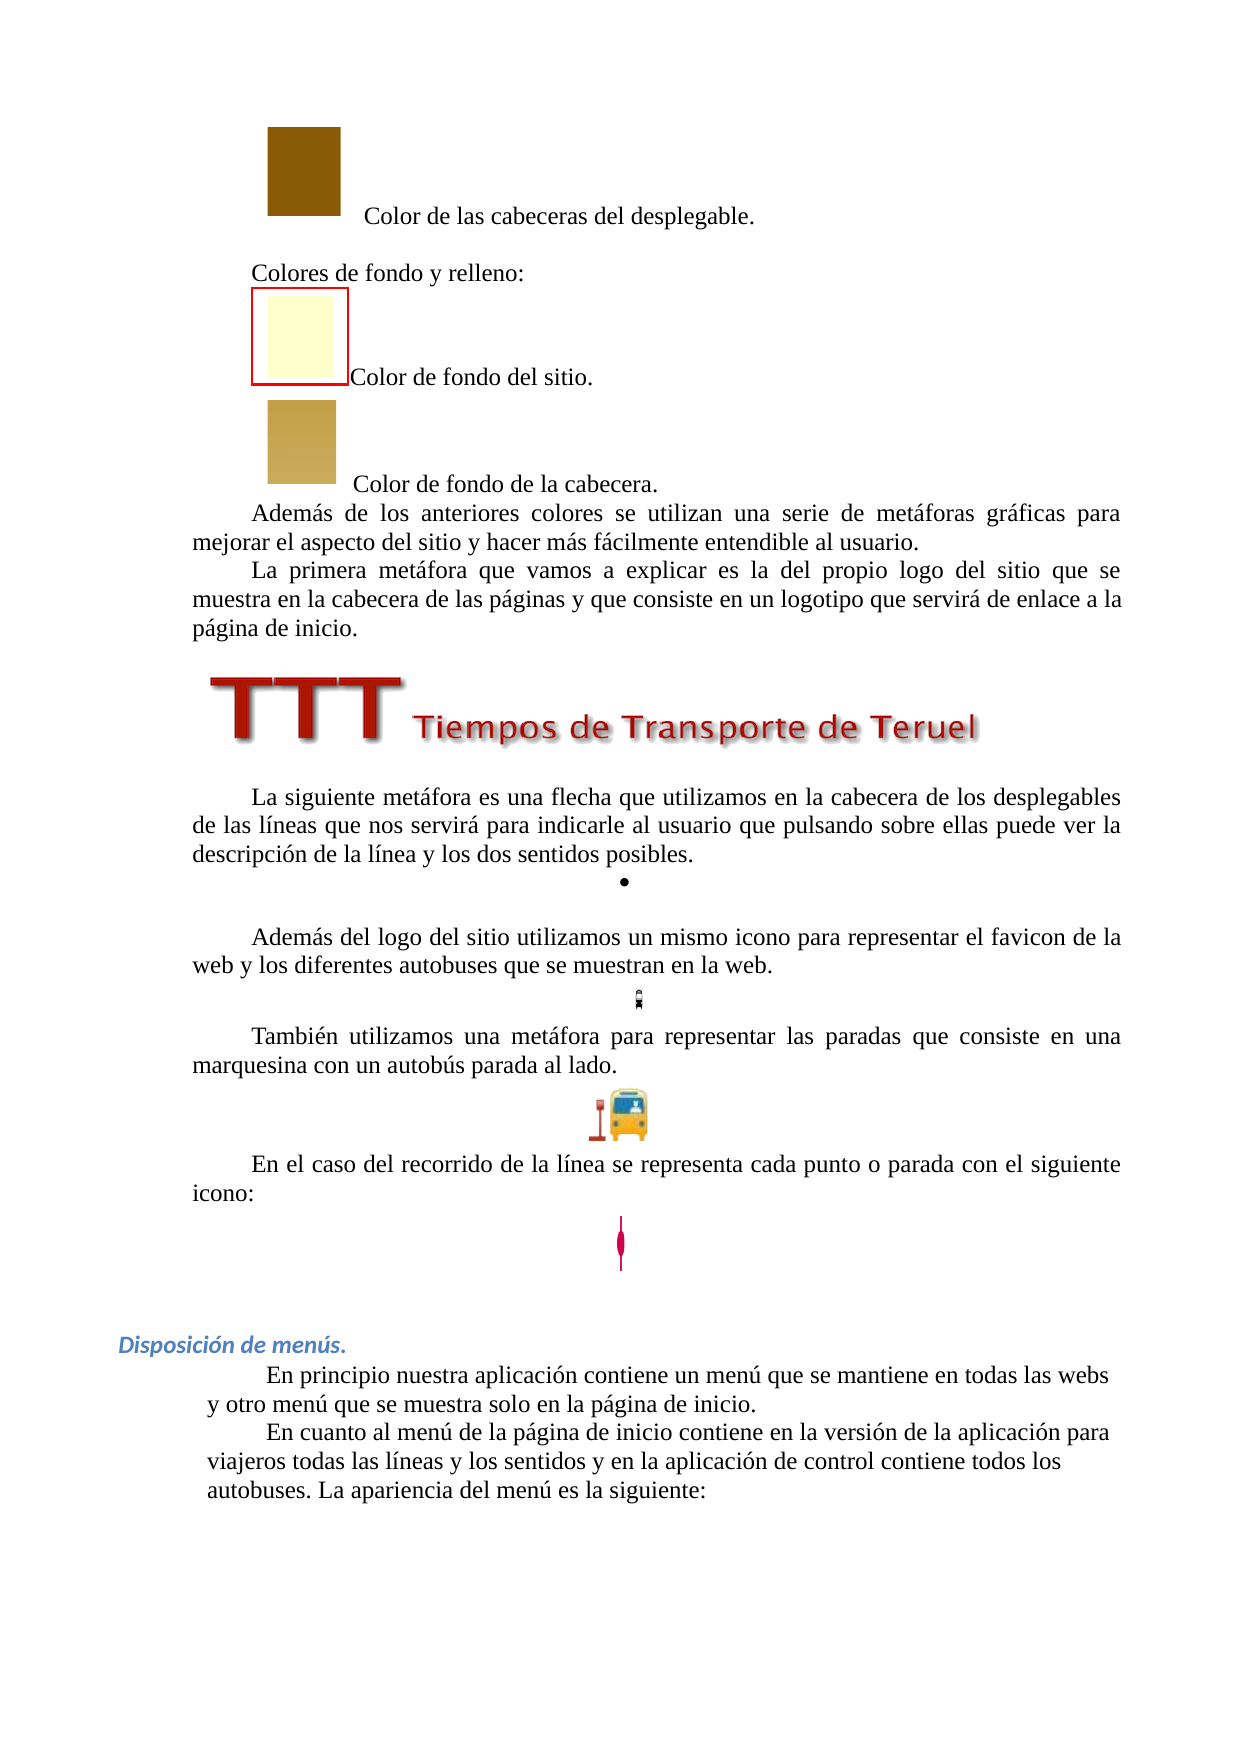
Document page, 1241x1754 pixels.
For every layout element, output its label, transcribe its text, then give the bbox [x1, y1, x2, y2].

picture [588, 1087, 652, 1141]
text Color de las cabeceras del desplegable. [192, 118, 1122, 230]
picture [267, 296, 333, 377]
picture [634, 988, 644, 1012]
text Color de fondo del sitio. [192, 287, 1122, 391]
text En cuanto al menú de la página de inicio contiene en la versión de la aplicación para viajeros todas las líneas y los sentidos y en la aplicación de control contiene todos los autobuses. La apariencia del menú es la siguiente: [207, 1417, 1122, 1504]
text En el caso del recorrido de la línea se representa cada punto o parada con el siguiente icono: [192, 1149, 1122, 1207]
picture [267, 127, 341, 216]
text Además de los anteriores colores se utilizan una serie de metáforas gráficas para mejorar el aspecto del sitio y hacer más fácilmente entendible al usuario. [192, 498, 1122, 556]
text En principio nuestra aplicación contiene un menú que se mantiene en todas las webs y otro menú que se muestra solo en la página de inicio. [207, 1360, 1122, 1417]
subtitle Disposición de menús. [118, 1329, 1122, 1360]
text Además del logo del sitio utilizamos un mismo icono para representar el favicon de la web y los diferentes autobuses que se muestran en la web. [192, 922, 1122, 979]
picture [193, 650, 1047, 773]
picture [615, 1216, 625, 1271]
picture [267, 400, 337, 484]
text La siguiente metáfora es una flecha que utilizamos en la cabecera de los desplegables de las líneas que nos servirá para indicarle al usuario que pulsando sobre ellas puede ver la descripción de la línea y los dos sentidos posibles. [192, 782, 1122, 868]
text También utilizamos una metáfora para representar las paradas que consiste en una marquesina con un autobús parada al lado. [192, 1021, 1122, 1078]
text Colores de fondo y relleno: [192, 258, 1122, 287]
text La primera metáfora que vamos a explicar es la del propio logo del sitio que se muestra en la cabecera de las páginas y que consiste en un logotipo que servirá de enlace a la página de inicio. [192, 556, 1122, 642]
text Color de fondo de la cabecera. [192, 391, 1122, 498]
